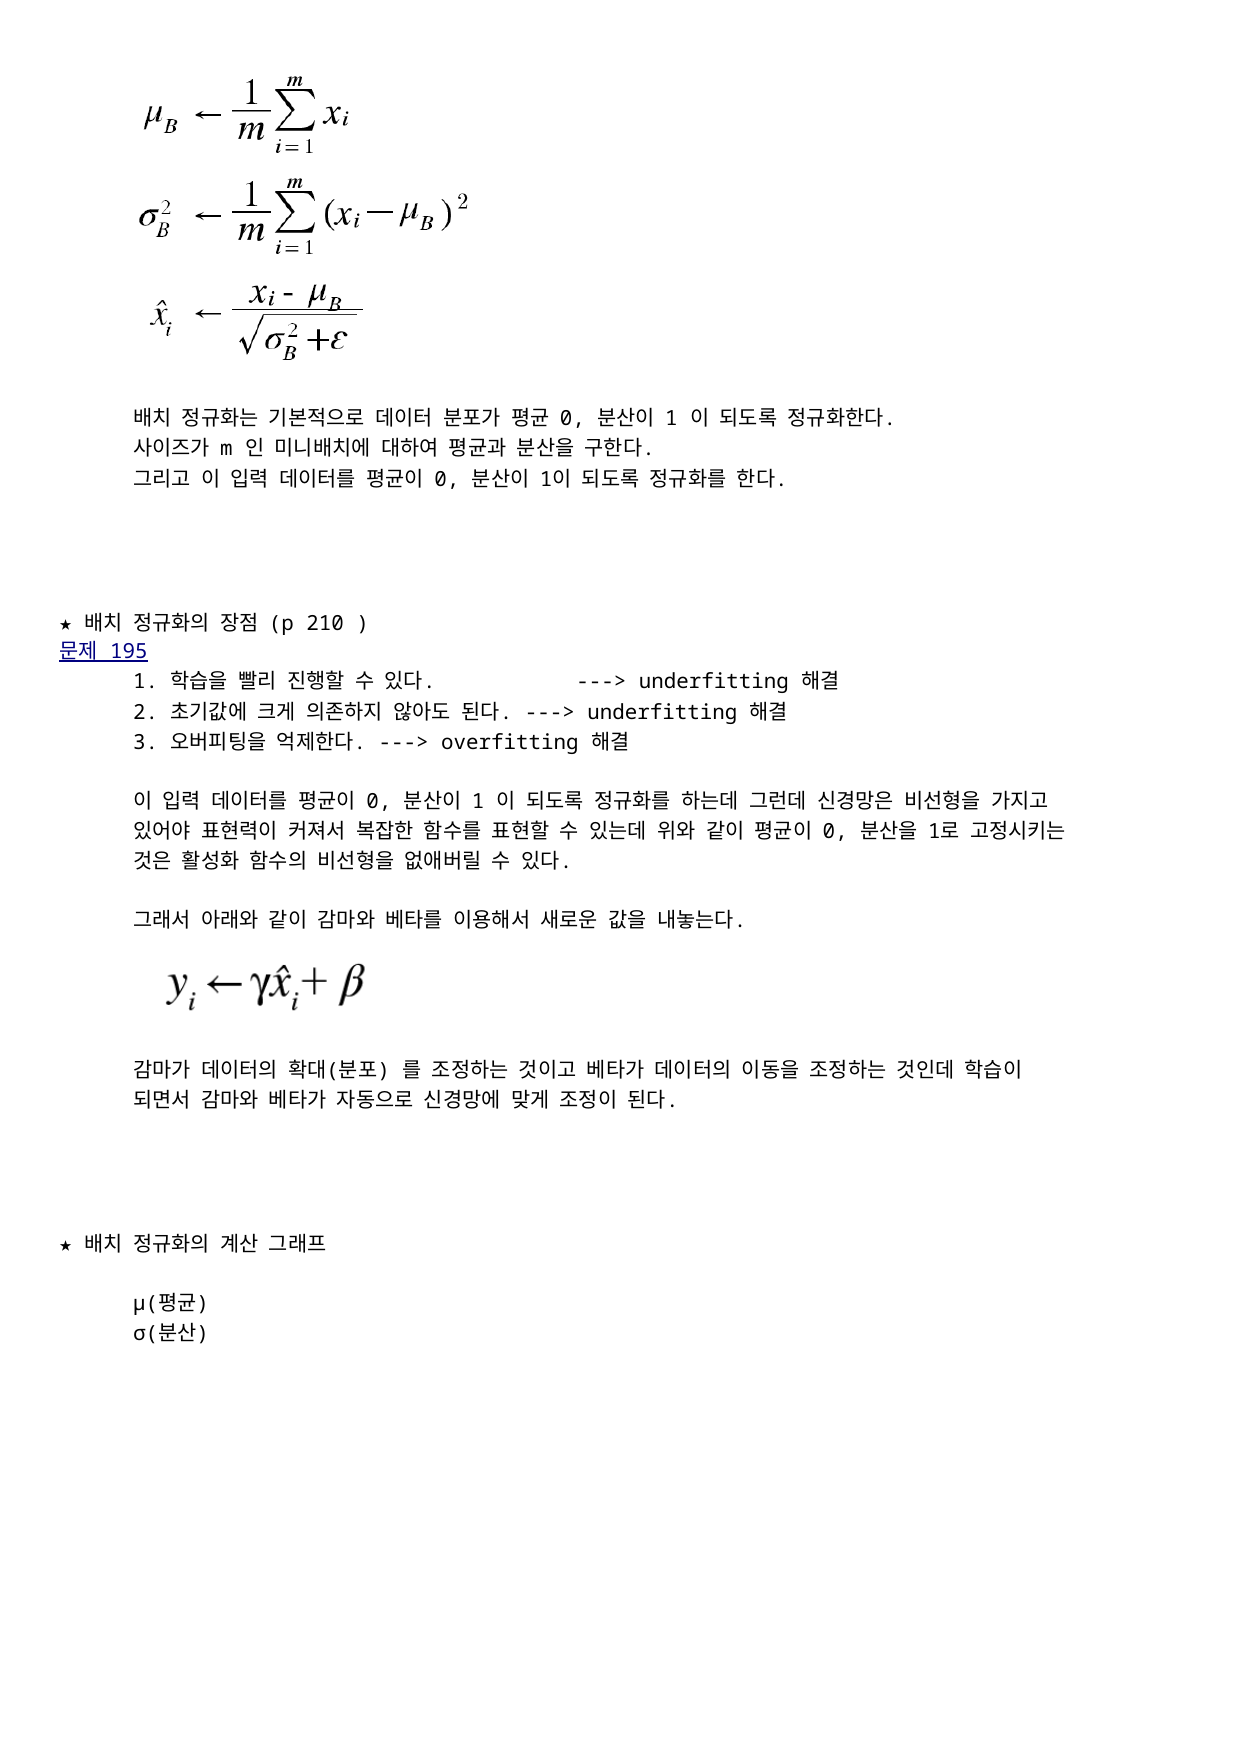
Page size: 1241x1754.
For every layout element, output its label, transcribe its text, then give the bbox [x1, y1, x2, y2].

text ★ 배치 정규화의 계산 그래프 [59, 1227, 1181, 1257]
text 이 입력 데이터를 평균이 0, 분산이 1 이 되도록 정규화를 하는데 그런데 신경망은 비선형을 가지고 [59, 784, 1181, 814]
picture [127, 59, 478, 373]
text 그리고 이 입력 데이터를 평균이 0, 분산이 1이 되도록 정규화를 한다. [59, 462, 1181, 492]
text 1. 학습을 빨리 진행할 수 있다. ---> underfitting 해결 [59, 665, 1181, 695]
text 2. 초기값에 크게 의존하지 않아도 된다. ---> underfitting 해결 [59, 695, 1181, 725]
text 3. 오버피팅을 억제한다. ---> overfitting 해결 [59, 725, 1181, 756]
text μ(평균) [59, 1286, 1181, 1316]
text 되면서 감마와 베타가 자동으로 신경망에 맞게 조정이 된다. [59, 1083, 1181, 1113]
text 그래서 아래와 같이 감마와 베타를 이용해서 새로운 값을 내놓는다. [59, 903, 1181, 934]
text 사이즈가 m 인 미니배치에 대하여 평균과 분산을 구한다. [59, 432, 1181, 462]
text 것은 활성화 함수의 비선형을 없애버릴 수 있다. [59, 845, 1181, 875]
picture [138, 945, 396, 1025]
text 배치 정규화는 기본적으로 데이터 분포가 평균 0, 분산이 1 이 되도록 정규화한다. [59, 401, 1181, 432]
text σ(분산) [59, 1316, 1181, 1347]
text 문제 195 [59, 636, 1181, 665]
text ★ 배치 정규화의 장점 (p 210 ) [59, 606, 1181, 636]
text 감마가 데이터의 확대(분포) 를 조정하는 것이고 베타가 데이터의 이동을 조정하는 것인데 학습이 [59, 1053, 1181, 1083]
text 있어야 표현력이 커져서 복잡한 함수를 표현할 수 있는데 위와 같이 평균이 0, 분산을 1로 고정시키는 [59, 814, 1181, 845]
